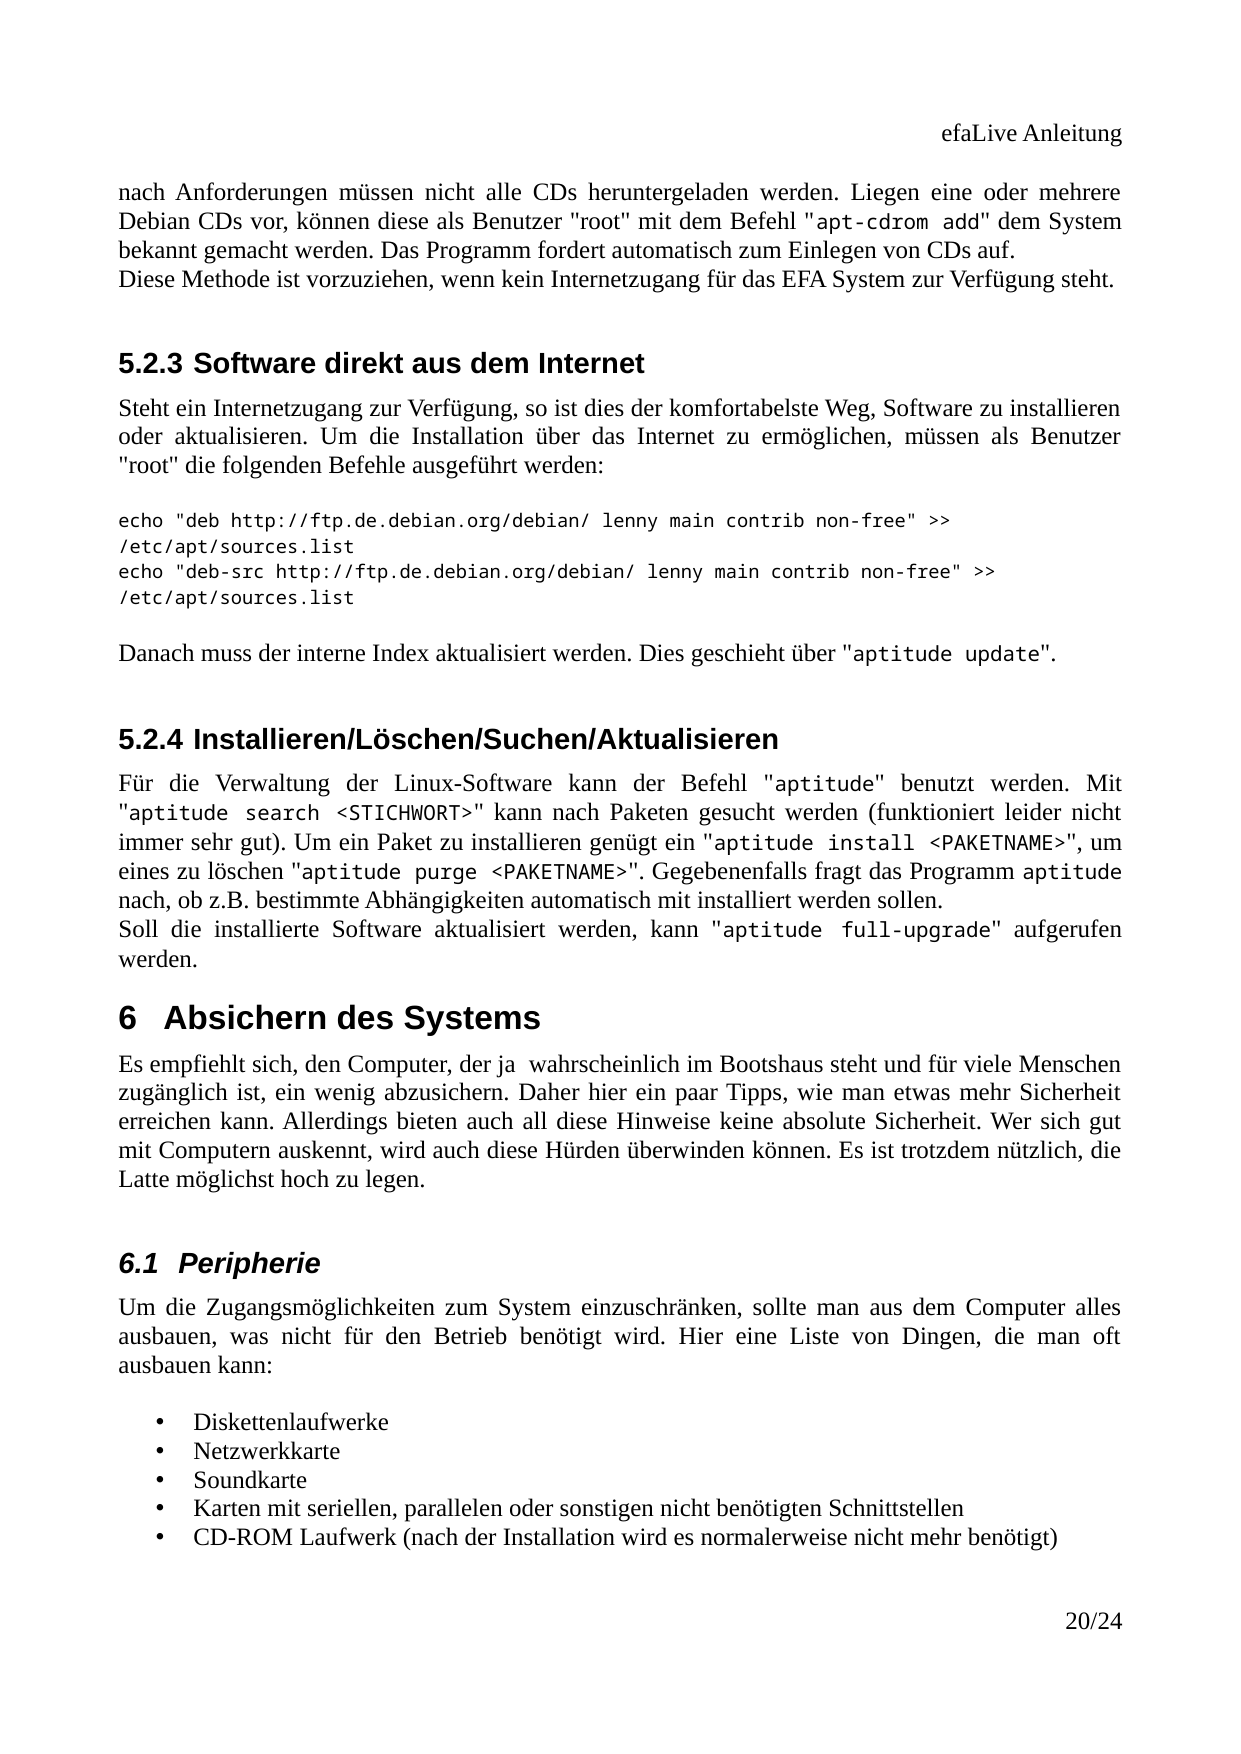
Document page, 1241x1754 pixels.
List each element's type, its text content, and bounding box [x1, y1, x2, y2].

list Netzwerkkarte [156, 1436, 1122, 1465]
text Für die Verwaltung der Linux-Software kann der Befehl "aptitude" benutzt werden. Mit "aptitude search <STICHWORT>" kann nach Paketen gesucht werden (funktioniert leider nicht immer sehr gut). Um ein Paket zu installieren genügt ein "aptitude install <PAKETNAME>", um eines zu löschen "aptitude purge <PAKETNAME>". Gegebenenfalls fragt das Programm aptitude nach, ob z.B. bestimmte Abhängigkeiten automatisch mit installiert werden sollen. [118, 768, 1122, 914]
text nach Anforderungen müssen nicht alle CDs heruntergeladen werden. Liegen eine oder mehrere Debian CDs vor, können diese als Benutzer "root" mit dem Befehl "apt-cdrom add" dem System bekannt gemacht werden. Das Programm fordert automatisch zum Einlegen von CDs auf. [118, 177, 1122, 264]
list CD-ROM Laufwerk (nach der Installation wird es normalerweise nicht mehr benötigt) [156, 1522, 1122, 1551]
subtitle Software direkt aus dem Internet [118, 347, 1122, 380]
list Diskettenlaufwerke [156, 1407, 1122, 1436]
text Steht ein Internetzugang zur Verfügung, so ist dies der komfortabelste Weg, Software zu installieren oder aktualisieren. Um die Installation über das Internet zu ermöglichen, müssen als Benutzer "root" die folgenden Befehle ausgeführt werden: [118, 393, 1122, 479]
text echo "deb-src http://ftp.de.debian.org/debian/ lenny main contrib non-free" >> /etc/apt/sources.list [118, 559, 1122, 610]
list Karten mit seriellen, parallelen oder sonstigen nicht benötigten Schnittstellen [156, 1493, 1122, 1522]
subtitle Peripherie [118, 1246, 1122, 1280]
text Es empfiehlt sich, den Computer, der ja wahrscheinlich im Bootshaus steht und für viele Menschen zugänglich ist, ein wenig abzusichern. Daher hier ein paar Tipps, wie man etwas mehr Sicherheit erreichen kann. Allerdings bieten auch all diese Hinweise keine absolute Sicherheit. Wer sich gut mit Computern auskennt, wird auch diese Hürden überwinden können. Es ist trotzdem nützlich, die Latte möglichst hoch zu legen. [118, 1049, 1122, 1192]
text Um die Zugangsmöglichkeiten zum System einzuschränken, sollte man aus dem Computer alles ausbauen, was nicht für den Betrieb benötigt wird. Hier eine Liste von Dingen, die man oft ausbauen kann: [118, 1292, 1122, 1378]
text Soll die installierte Software aktualisiert werden, kann "aptitude full-upgrade" aufgerufen werden. [118, 914, 1122, 973]
text Diese Methode ist vorzuziehen, wenn kein Internetzugang für das EFA System zur Verfügung steht. [118, 264, 1122, 293]
list Soundkarte [156, 1465, 1122, 1493]
subtitle Installieren/Löschen/Suchen/Aktualisieren [118, 722, 1122, 755]
subtitle Absichern des Systems [118, 998, 1122, 1036]
text echo "deb http://ftp.de.debian.org/debian/ lenny main contrib non-free" >> /etc/apt/sources.list [118, 508, 1122, 559]
text Danach muss der interne Index aktualisiert werden. Dies geschieht über "aptitude update". [118, 638, 1122, 668]
